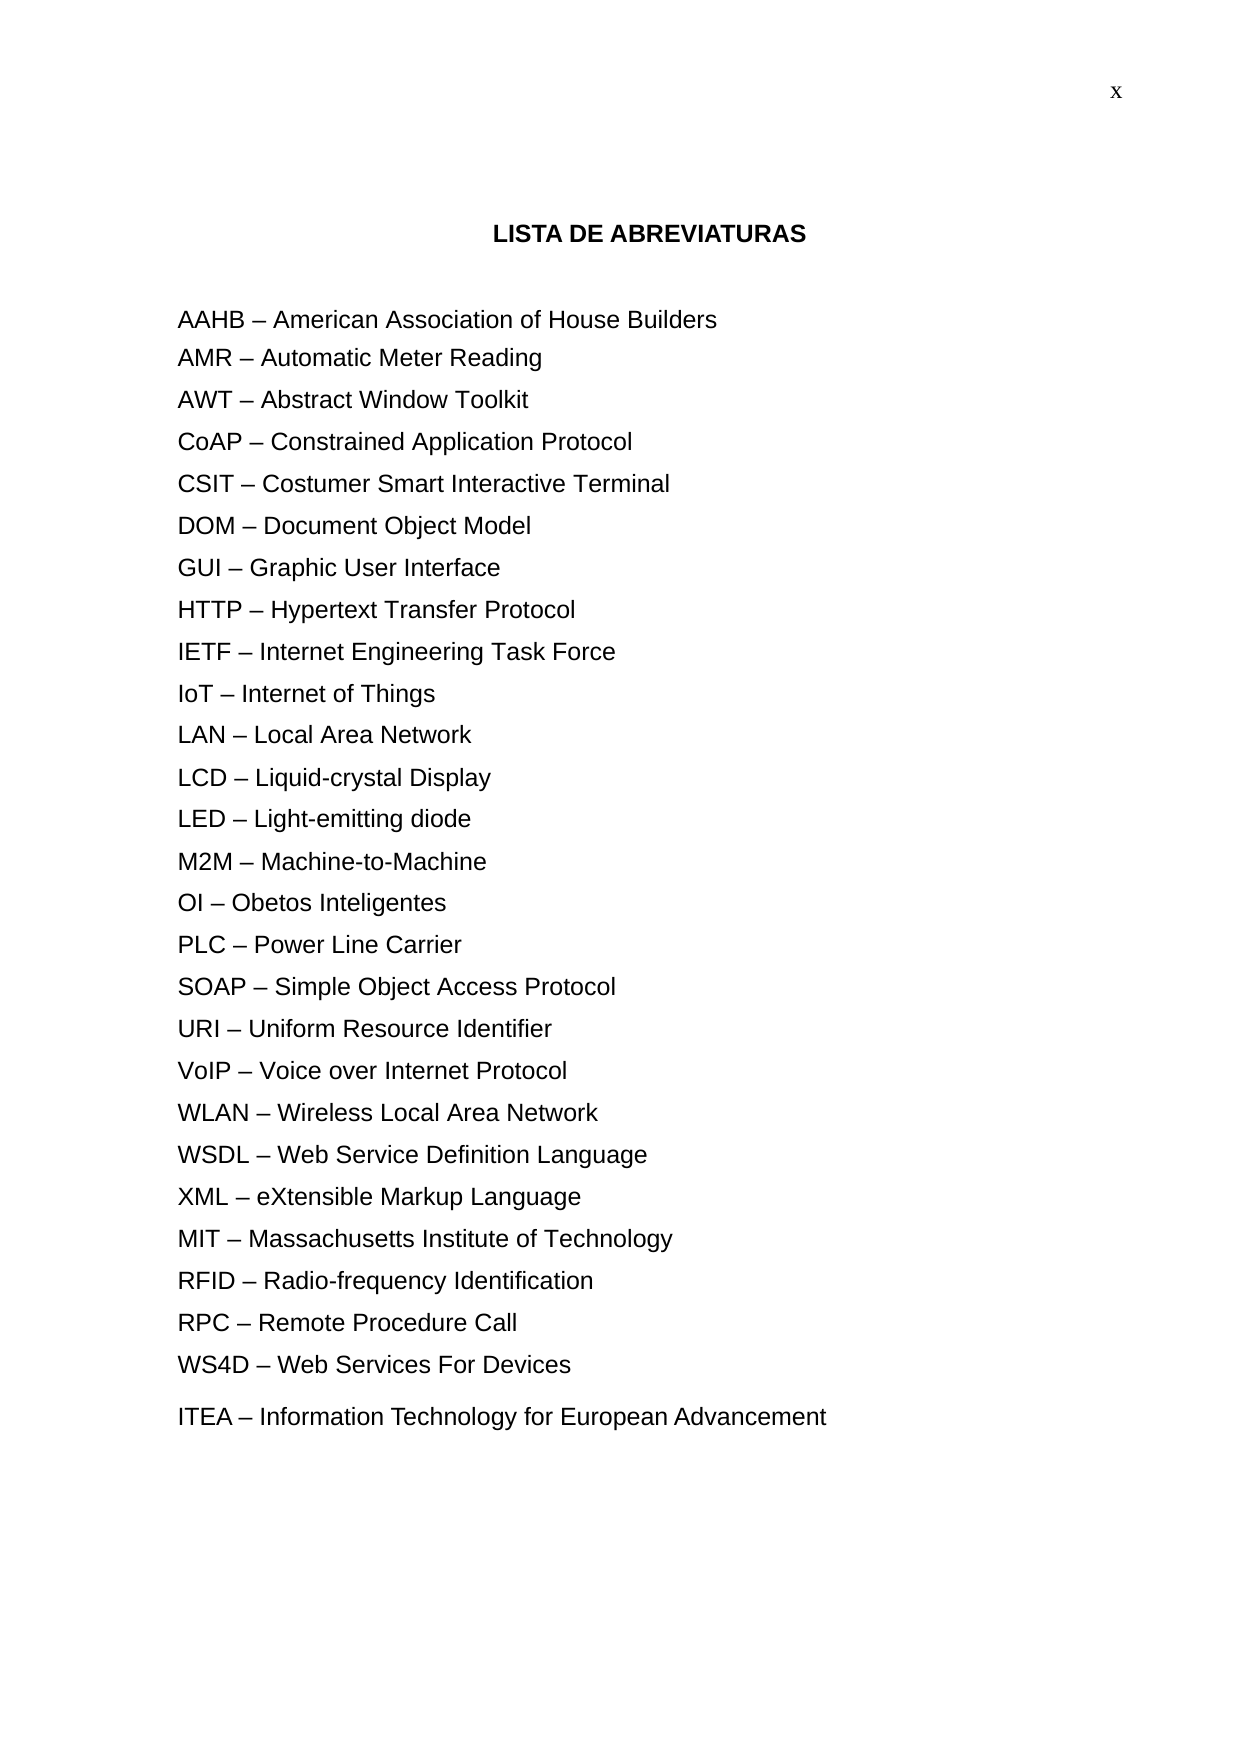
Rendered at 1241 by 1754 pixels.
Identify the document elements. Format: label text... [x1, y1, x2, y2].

text URI – Uniform Resource Identifier [177, 1014, 1122, 1043]
text AWT – Abstract Window Toolkit [177, 385, 1122, 413]
text CoAP – Constrained Application Protocol [177, 427, 1122, 455]
text HTTP – Hypertext Transfer Protocol [177, 594, 1122, 623]
text M2M – Machine-to-Machine [177, 846, 1122, 875]
text DOM – Document Object Model [177, 511, 1122, 539]
text RFID – Radio-frequency Identification [177, 1266, 1122, 1295]
text IETF – Internet Engineering Task Force [177, 637, 1122, 665]
text PLC – Power Line Carrier [177, 930, 1122, 959]
text OI – Obetos Inteligentes [177, 888, 1122, 917]
text MIT – Massachusetts Institute of Technology [177, 1224, 1122, 1253]
text VoIP – Voice over Internet Protocol [177, 1056, 1122, 1085]
text SOAP – Simple Object Access Protocol [177, 972, 1122, 1001]
text LAN – Local Area Network [177, 721, 1122, 749]
text CSIT – Costumer Smart Interactive Terminal [177, 469, 1122, 497]
text AMR – Automatic Meter Reading [177, 343, 1122, 371]
text WLAN – Wireless Local Area Network [177, 1098, 1122, 1127]
text GUI – Graphic User Interface [177, 553, 1122, 581]
text WS4D – Web Services For Devices [177, 1350, 1122, 1379]
text AAHB – American Association of House Builders [177, 305, 1122, 334]
text IoT – Internet of Things [177, 678, 1122, 707]
text XML – eXtensible Markup Language [177, 1182, 1122, 1211]
text RPC – Remote Procedure Call [177, 1308, 1122, 1337]
text WSDL – Web Service Definition Language [177, 1140, 1122, 1169]
text LISTA DE ABREVIATURAS [177, 219, 1122, 247]
text LED – Light-emitting diode [177, 804, 1122, 833]
text ITEA – Information Technology for European Advancement [177, 1402, 1122, 1431]
text LCD – Liquid-crystal Display [177, 762, 1122, 791]
